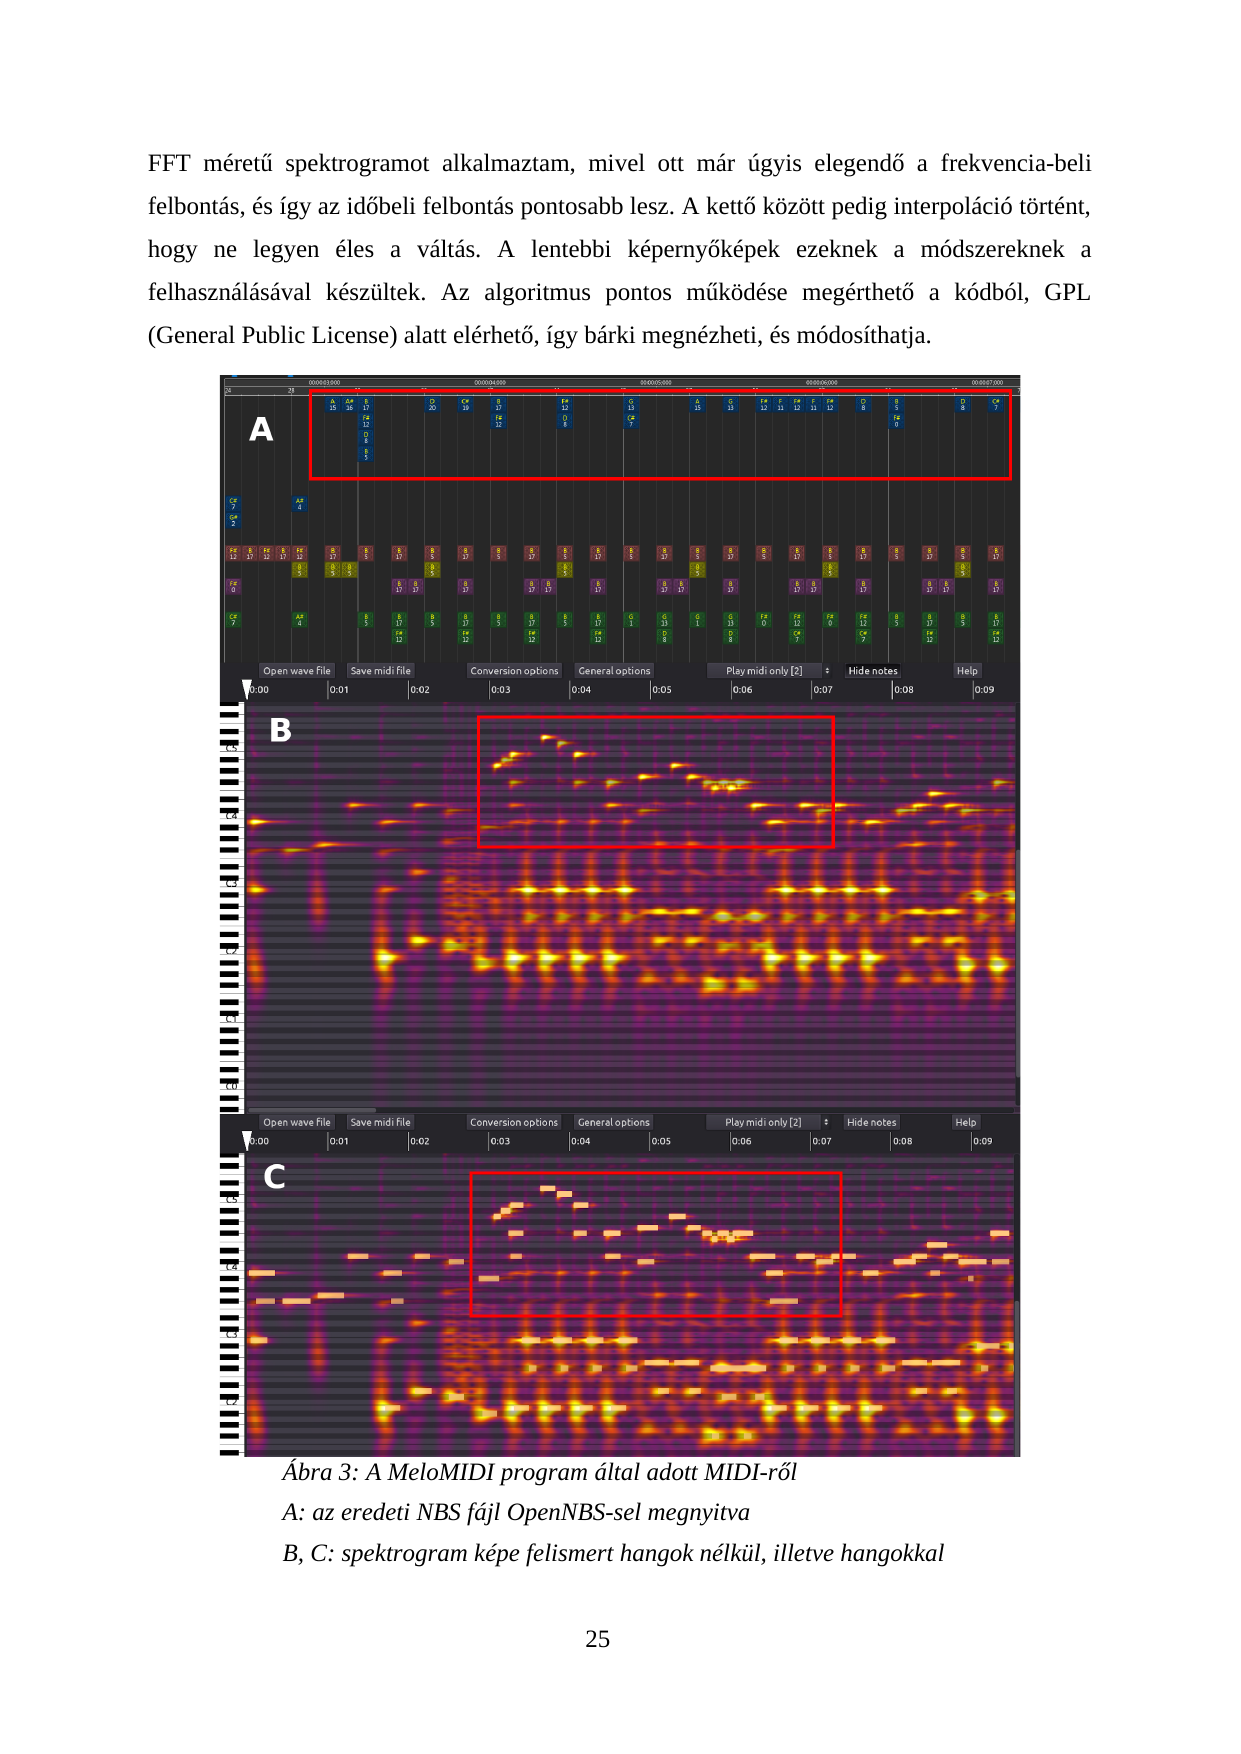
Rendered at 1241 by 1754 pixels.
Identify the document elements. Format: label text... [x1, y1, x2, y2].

text FFT méretű spektrogramot alkalmaztam, mivel ott már úgyis elegendő a frekvencia-beli felbontás, és így az időbeli felbontás pontosabb lesz. A kettő között pedig interpoláció történt, hogy ne legyen éles a váltás. A lentebbi képernyőképek ezeknek a módszereknek a felhasználásával készültek. Az algoritmus pontos működése megérthető a kódból, GPL (General Public License) alatt elérhető, így bárki megnézheti, és módosíthatja. [148, 148, 1092, 349]
text Ábra 3: A MeloMIDI program által adott MIDI-ről [207, 376, 1033, 1486]
text A: az eredeti NBS fájl OpenNBS-sel megnyitva [207, 1497, 1033, 1526]
picture [219, 375, 1021, 1457]
text B, C: spektrogram képe felismert hangok nélkül, illetve hangokkal [207, 1538, 1033, 1567]
